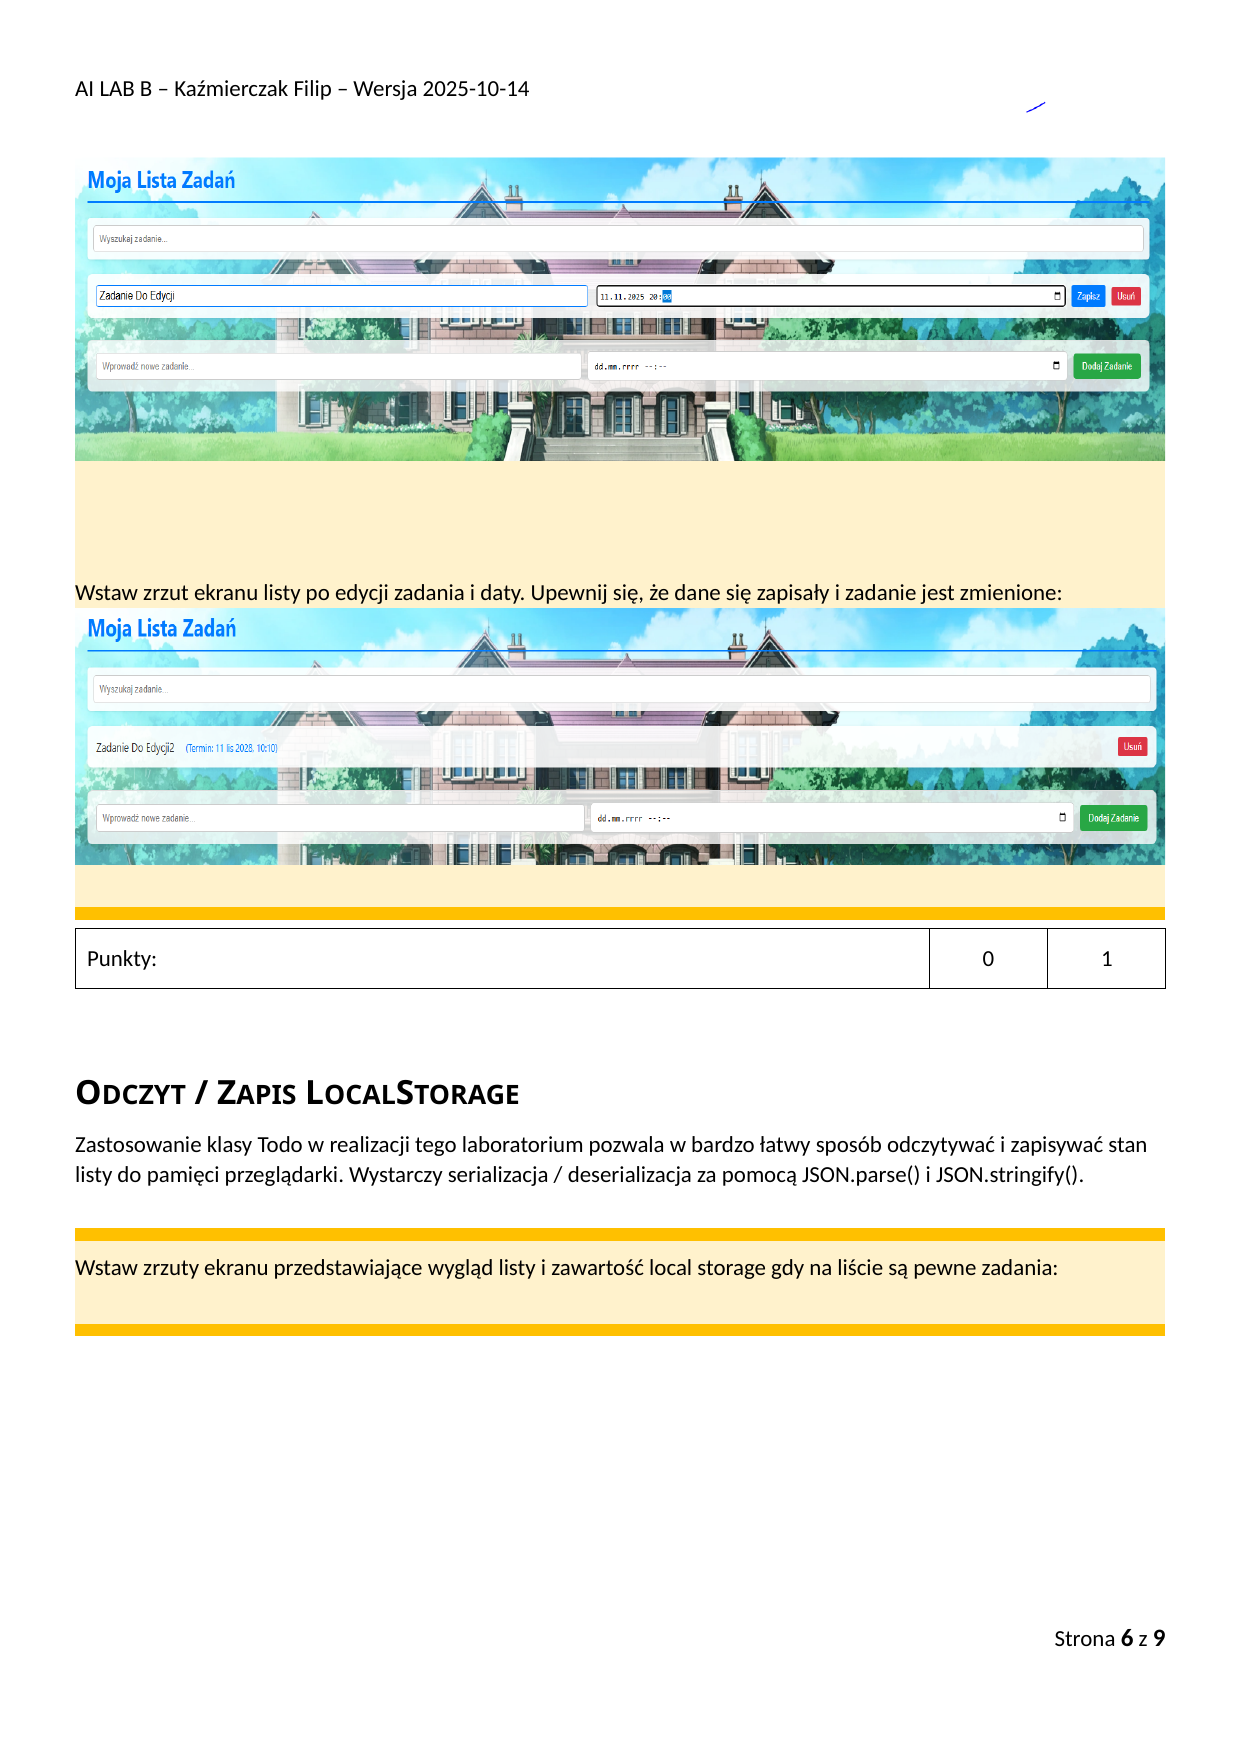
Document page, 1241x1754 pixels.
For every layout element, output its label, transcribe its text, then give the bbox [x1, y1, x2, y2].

text Wstaw zrzuty ekranu przedstawiające wygląd listy i zawartość local storage gdy na liście są pewne zadania: [75, 1241, 1165, 1258]
subtitle Odczyt / Zapis LocalStorage [75, 1069, 1165, 1114]
picture [75, 608, 1166, 865]
picture [75, 101, 1166, 461]
table_header Punkty: [76, 929, 929, 987]
text Wstaw zrzut ekranu listy po edycji zadania i daty. Upewnij się, że dane się zapisały i zadanie jest zmienione: [75, 553, 1165, 583]
table_header 1 [1048, 929, 1165, 987]
table_header 0 [930, 929, 1047, 987]
text Zastosowanie klasy Todo w realizacji tego laboratorium pozwala w bardzo łatwy sposób odczytywać i zapisywać stan listy do pamięci przeglądarki. Wystarczy serializacja / deserializacja za pomocą JSON.parse() i JSON.stringify(). [75, 1130, 1165, 1188]
